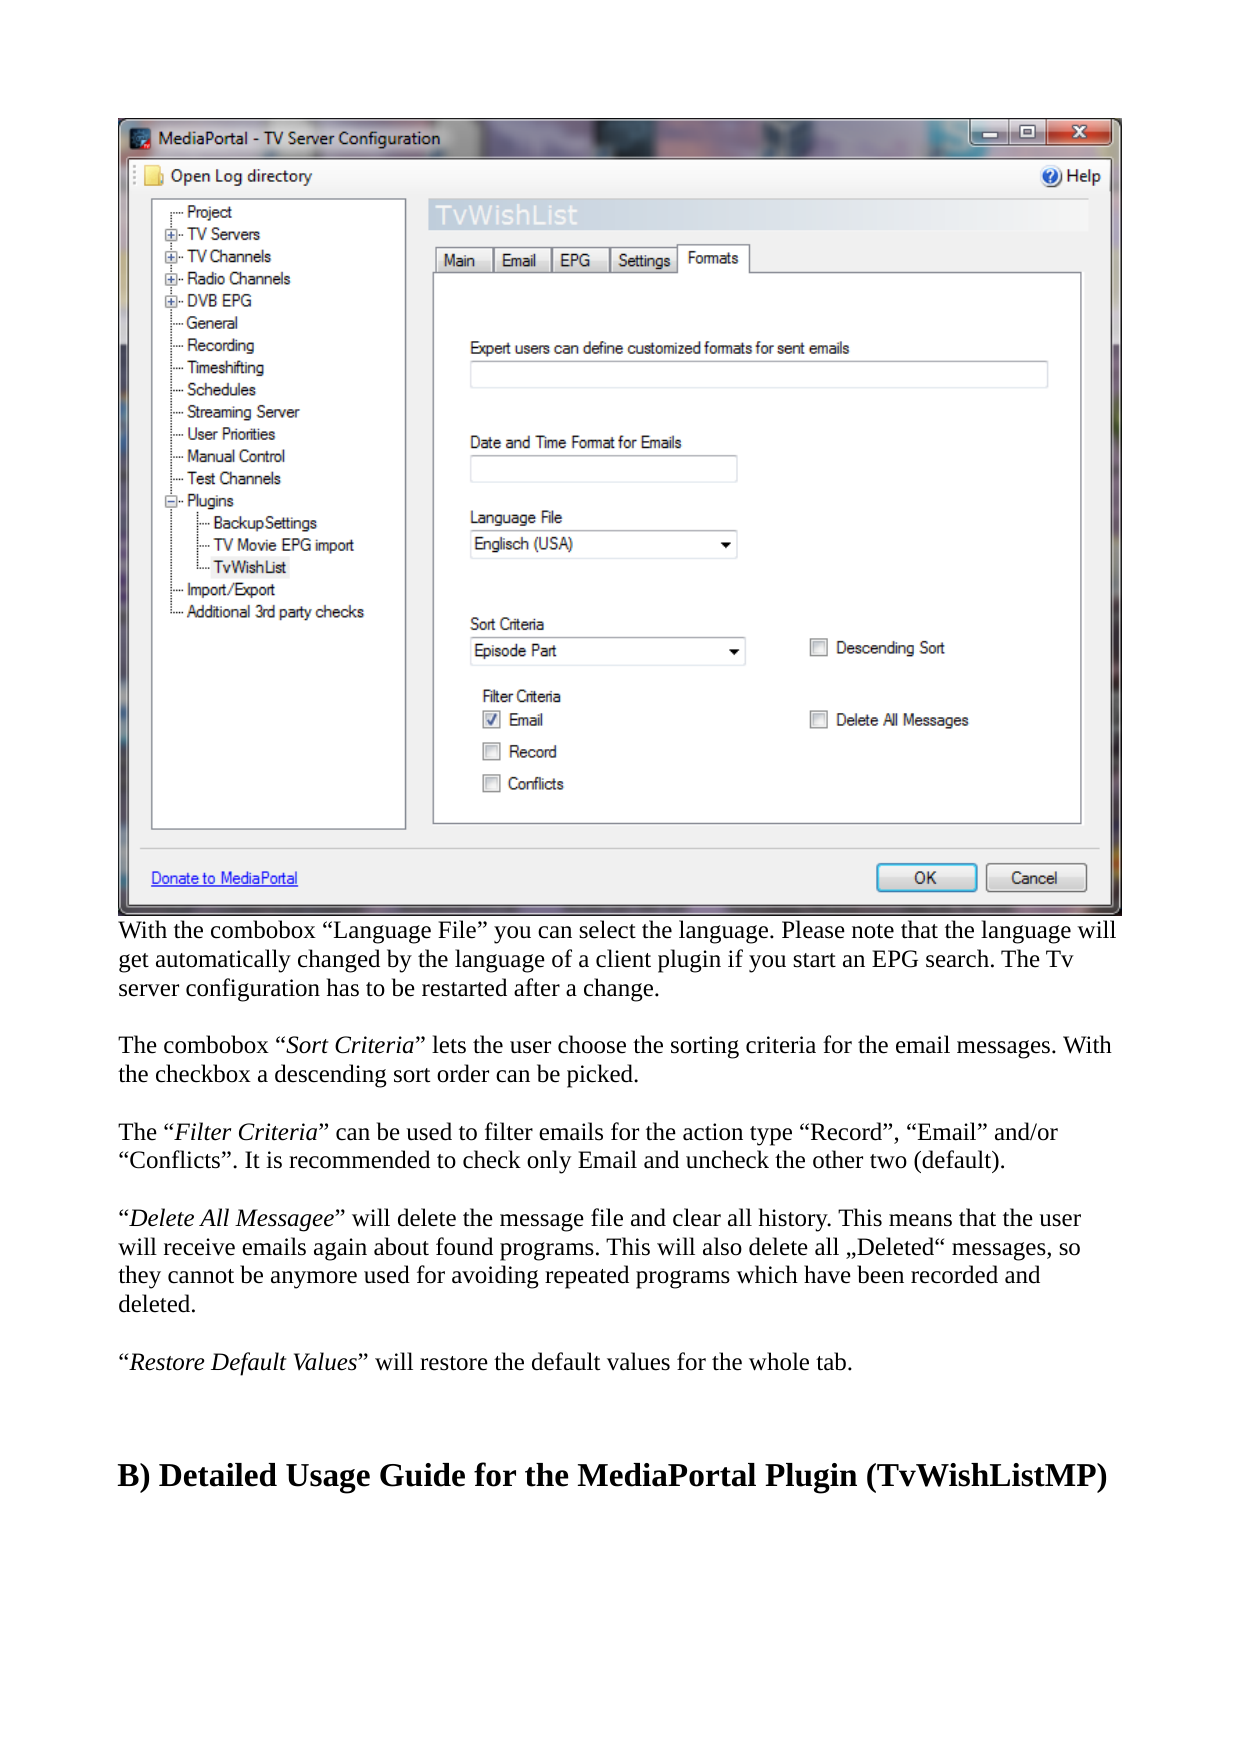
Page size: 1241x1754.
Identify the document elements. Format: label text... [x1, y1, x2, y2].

text B) Detailed Usage Guide for the MediaPortal Plugin (TvWishListMP) [117, 1455, 1122, 1493]
picture [118, 118, 1122, 916]
text The “Filter Criteria” can be used to filter emails for the action type “Record”, “Email” and/or “Conflicts”. It is recommended to check only Email and uncheck the other two (default). [118, 1117, 1122, 1174]
text With the combobox “Language File” you can select the language. Please note that the language will get automatically changed by the language of a client plugin if you start an EPG search. The Tv server configuration has to be restarted after a change. [118, 916, 1122, 1002]
text “Delete All Messagee” will delete the message file and clear all history. This means that the user will receive emails again about found programs. This will also delete all „Deleted“ messages, so they cannot be anymore used for avoiding repeated programs which have been recorded and deleted. [118, 1203, 1122, 1318]
text “Restore Default Values” will restore the default values for the whole tab. [118, 1347, 1122, 1375]
text The combobox “Sort Criteria” lets the user choose the sorting criteria for the email messages. With the checkbox a descending sort order can be picked. [118, 1030, 1122, 1088]
